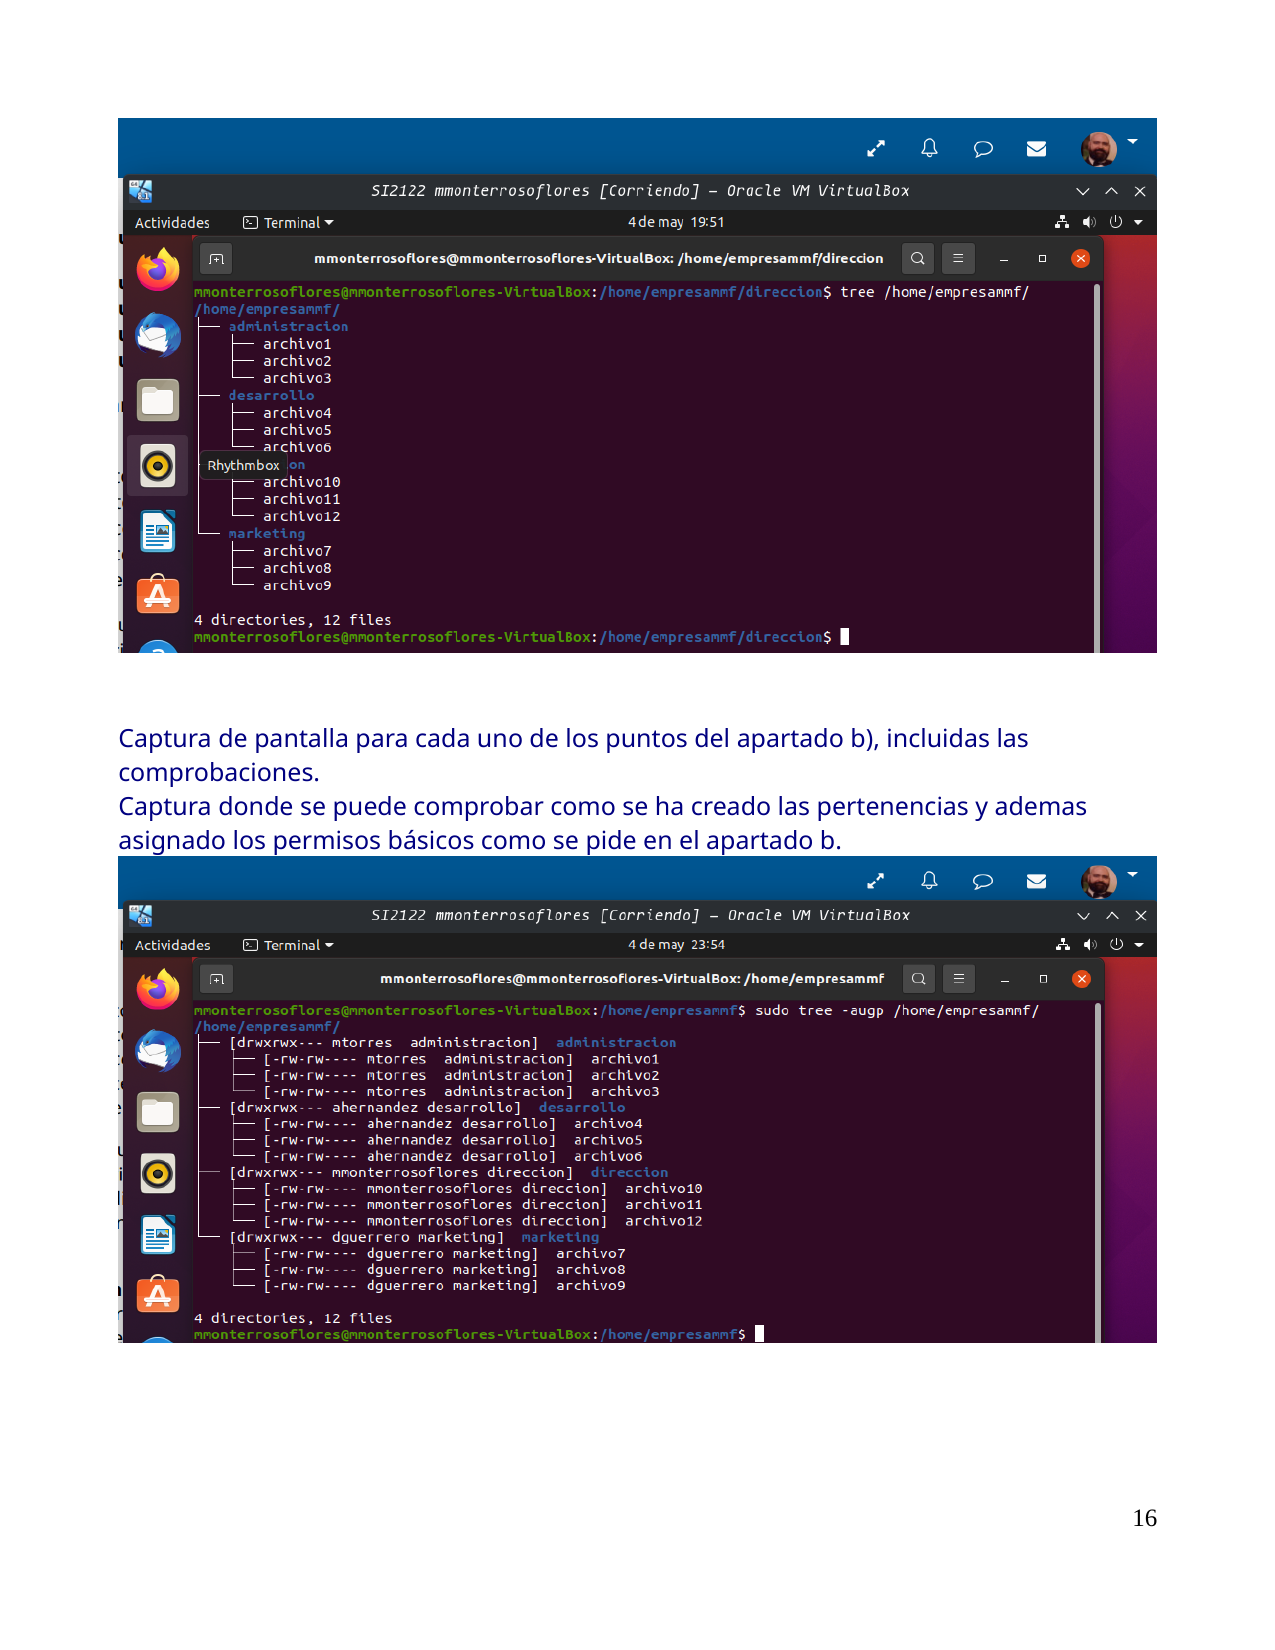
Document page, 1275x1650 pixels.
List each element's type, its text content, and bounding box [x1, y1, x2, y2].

table_header [118, 653, 1157, 686]
picture [118, 118, 1157, 653]
picture [118, 856, 1157, 1343]
text Captura de pantalla para cada uno de los puntos del apartado b), incluidas las comprobaciones. [118, 720, 1157, 788]
text Captura donde se puede comprobar como se ha creado las pertenencias y ademas asignado los permisos básicos como se pide en el apartado b. [118, 788, 1157, 856]
table_header [118, 1343, 1157, 1377]
